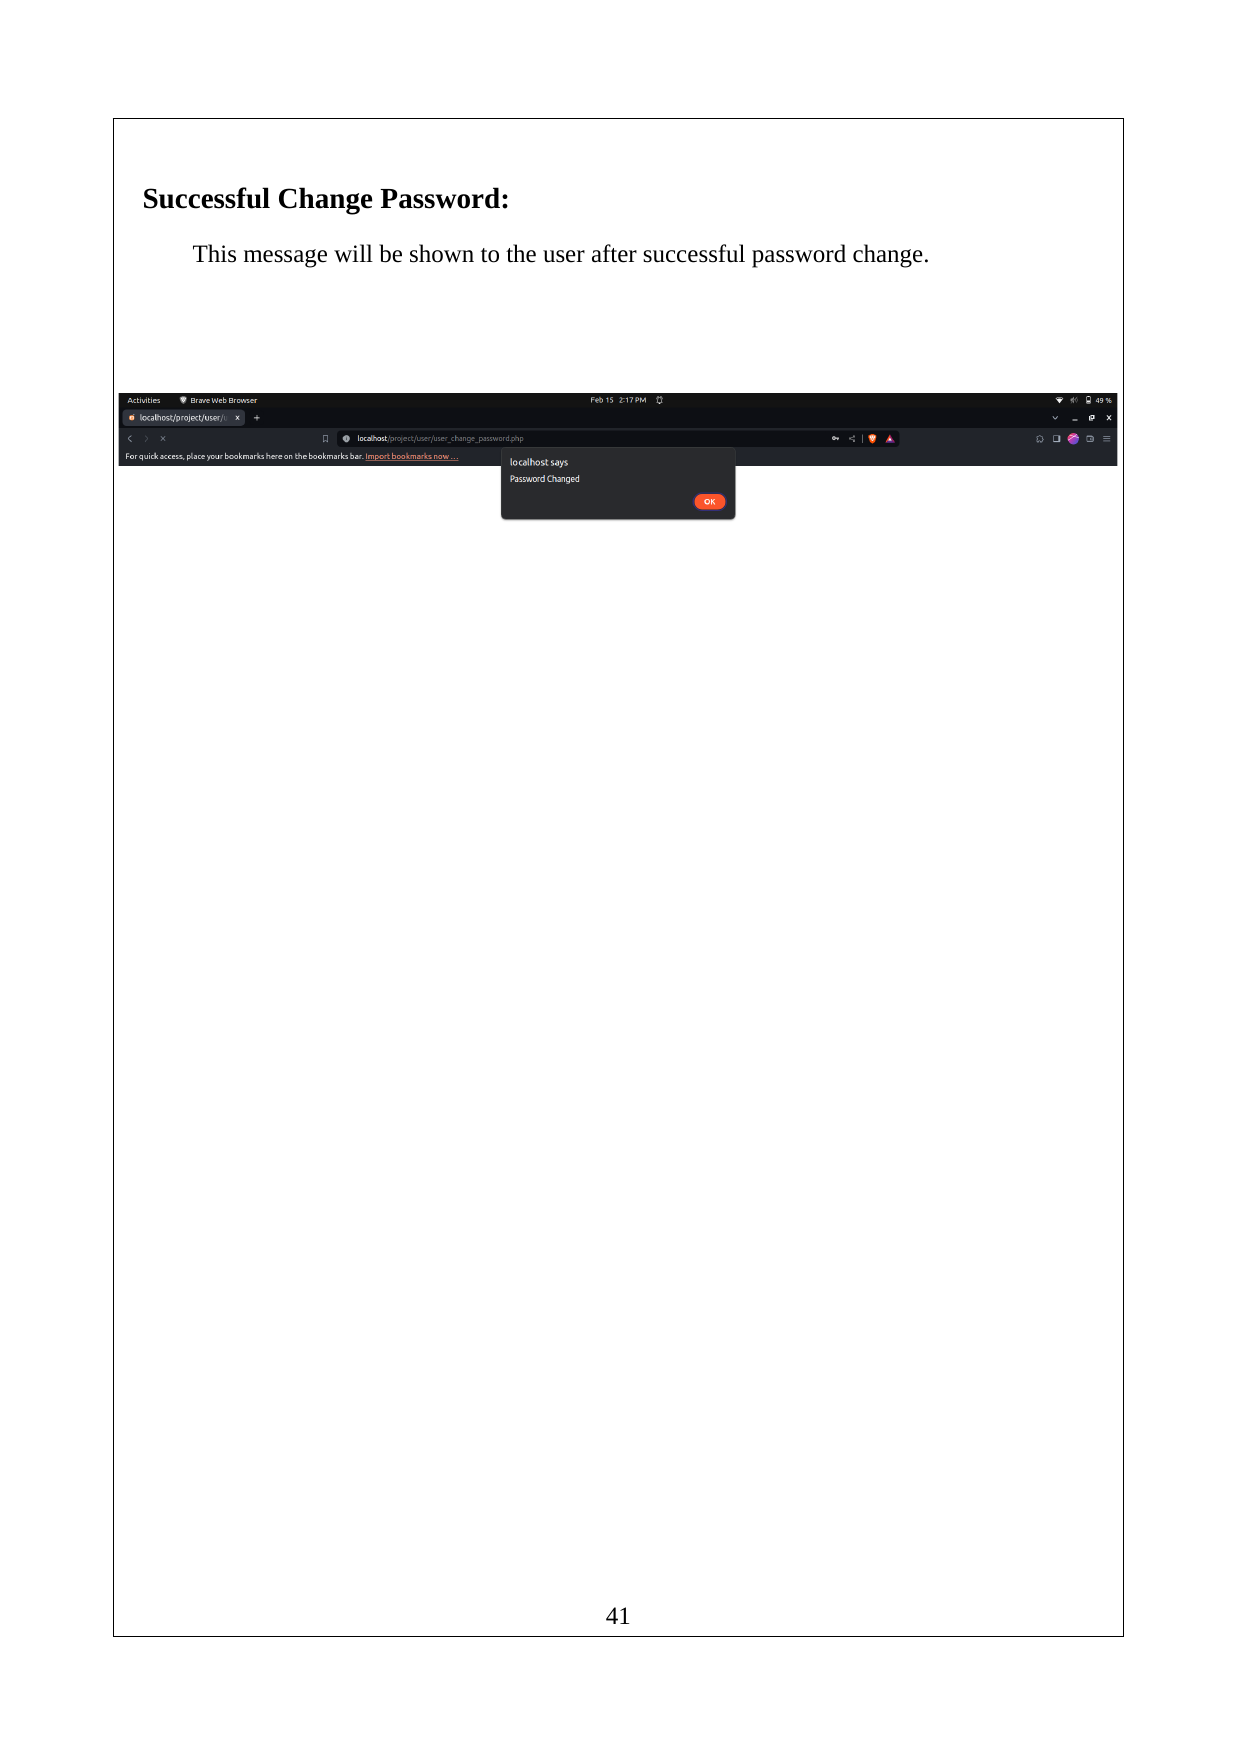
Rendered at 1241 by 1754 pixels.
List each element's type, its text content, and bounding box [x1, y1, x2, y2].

text This message will be shown to the user after successful password change. [142, 239, 1094, 267]
text Successful Change Password: [142, 181, 1094, 215]
picture [118, 393, 1118, 956]
